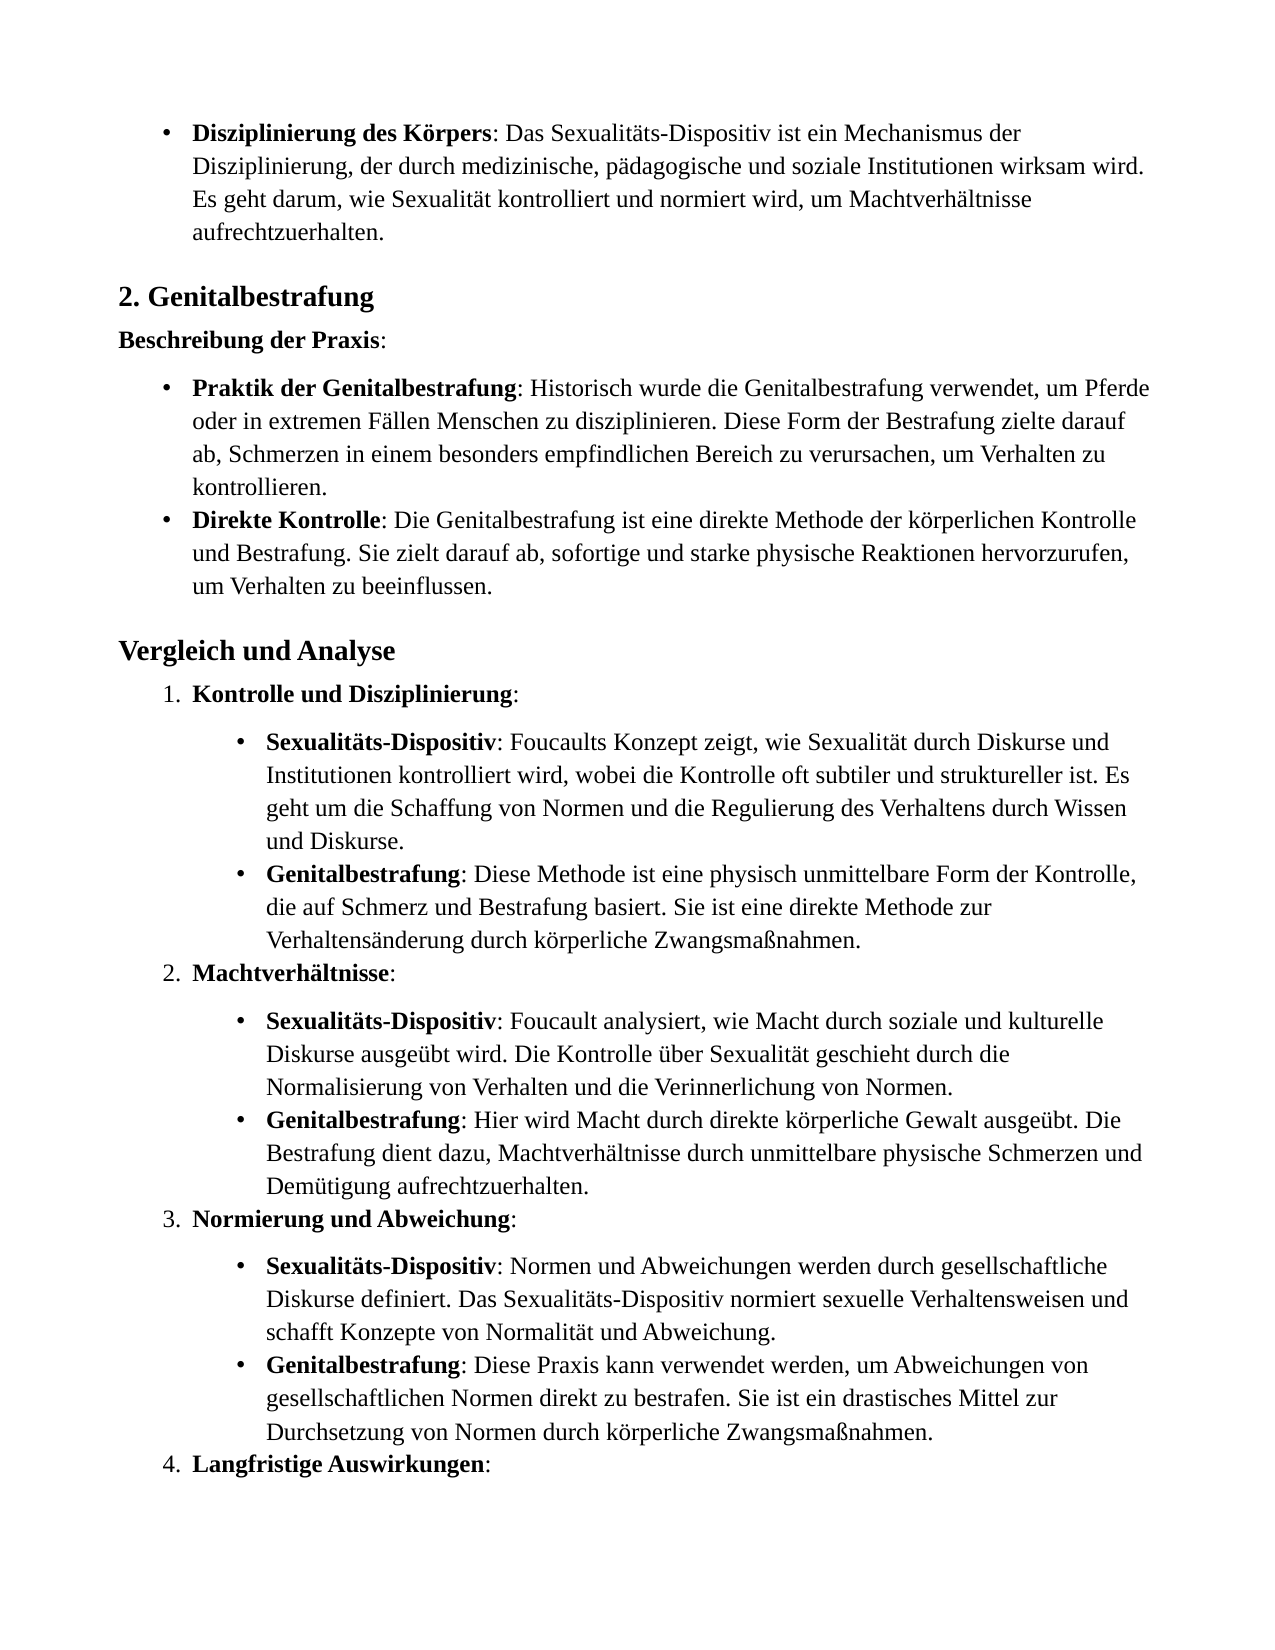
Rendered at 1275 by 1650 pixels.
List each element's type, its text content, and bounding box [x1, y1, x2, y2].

list Normierung und Abweichung: [162, 1204, 1157, 1233]
list Sexualitäts-Dispositiv: Foucault analysiert, wie Macht durch soziale und kulturelle Diskurse ausgeübt wird. Die Kontrolle über Sexualität geschieht durch die Normalisierung von Verhalten und die Verinnerlichung von Normen. [236, 1006, 1157, 1101]
subtitle Vergleich und Analyse [118, 633, 1157, 667]
list Disziplinierung des Körpers: Das Sexualitäts-Dispositiv ist ein Mechanismus der Disziplinierung, der durch medizinische, pädagogische und soziale Institutionen wirksam wird. Es geht darum, wie Sexualität kontrolliert und normiert wird, um Machtverhältnisse aufrechtzuerhalten. [162, 118, 1157, 246]
list Sexualitäts-Dispositiv: Foucaults Konzept zeigt, wie Sexualität durch Diskurse und Institutionen kontrolliert wird, wobei die Kontrolle oft subtiler und struktureller ist. Es geht um die Schaffung von Normen und die Regulierung des Verhaltens durch Wissen und Diskurse. [236, 727, 1157, 855]
text Beschreibung der Praxis: [118, 325, 1157, 354]
list Genitalbestrafung: Hier wird Macht durch direkte körperliche Gewalt ausgeübt. Die Bestrafung dient dazu, Machtverhältnisse durch unmittelbare physische Schmerzen und Demütigung aufrechtzuerhalten. [236, 1105, 1157, 1199]
list Praktik der Genitalbestrafung: Historisch wurde die Genitalbestrafung verwendet, um Pferde oder in extremen Fällen Menschen zu disziplinieren. Diese Form der Bestrafung zielte darauf ab, Schmerzen in einem besonders empfindlichen Bereich zu verursachen, um Verhalten zu kontrollieren. [162, 373, 1157, 501]
list Genitalbestrafung: Diese Methode ist eine physisch unmittelbare Form der Kontrolle, die auf Schmerz und Bestrafung basiert. Sie ist eine direkte Methode zur Verhaltensänderung durch körperliche Zwangsmaßnahmen. [236, 859, 1157, 954]
list Machtverhältnisse: [162, 958, 1157, 987]
subtitle 2. Genitalbestrafung [118, 279, 1157, 313]
list Direkte Kontrolle: Die Genitalbestrafung ist eine direkte Methode der körperlichen Kontrolle und Bestrafung. Sie zielt darauf ab, sofortige und starke physische Reaktionen hervorzurufen, um Verhalten zu beeinflussen. [162, 505, 1157, 600]
list Langfristige Auswirkungen: [162, 1449, 1157, 1478]
list Kontrolle und Disziplinierung: [162, 679, 1157, 708]
list Genitalbestrafung: Diese Praxis kann verwendet werden, um Abweichungen von gesellschaftlichen Normen direkt zu bestrafen. Sie ist ein drastisches Mittel zur Durchsetzung von Normen durch körperliche Zwangsmaßnahmen. [236, 1351, 1157, 1445]
list Sexualitäts-Dispositiv: Normen und Abweichungen werden durch gesellschaftliche Diskurse definiert. Das Sexualitäts-Dispositiv normiert sexuelle Verhaltensweisen und schafft Konzepte von Normalität und Abweichung. [236, 1251, 1157, 1346]
